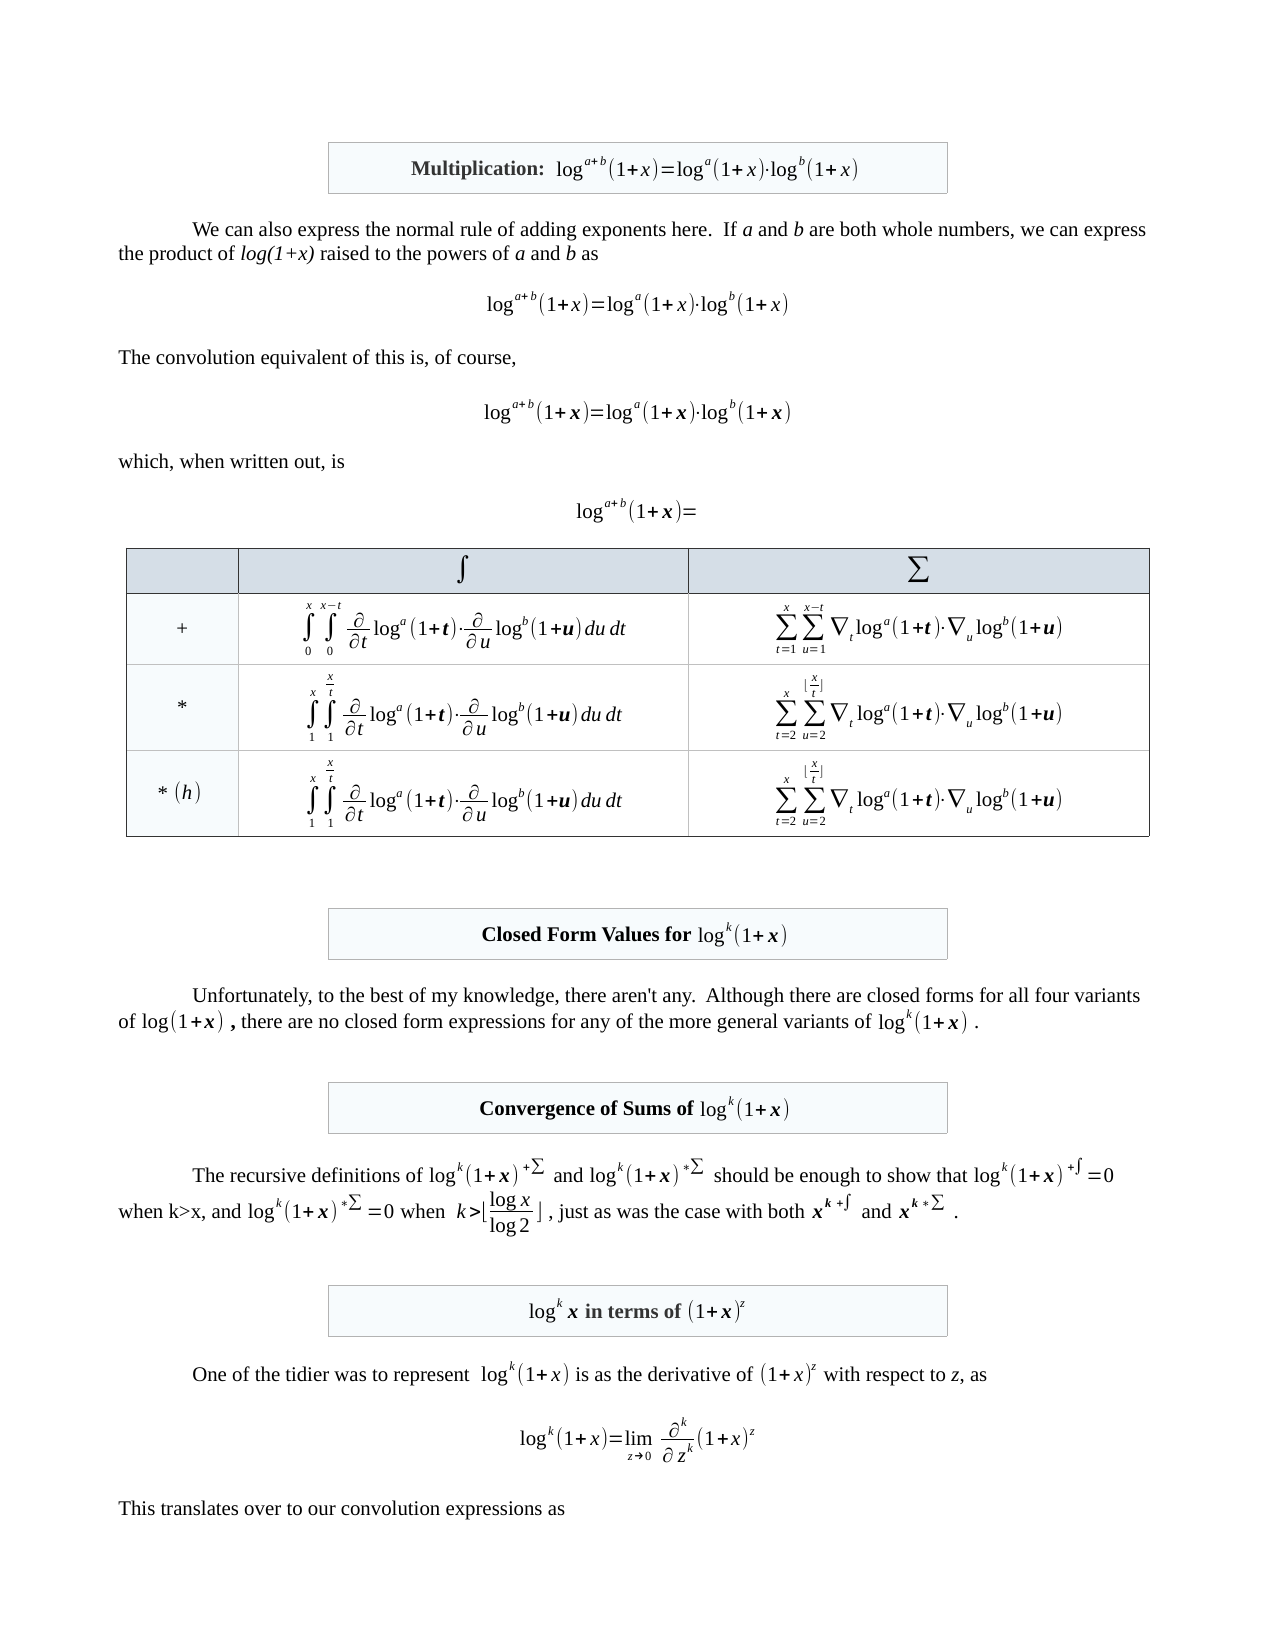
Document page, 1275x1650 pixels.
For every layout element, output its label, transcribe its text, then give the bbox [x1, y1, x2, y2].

text Closed Form Values for [329, 909, 947, 959]
text This translates over to our convolution expressions as [118, 1496, 1157, 1520]
text One of the tidier was to represent is as the derivative ofwith respect to z, as [118, 1360, 1157, 1387]
table_header [127, 549, 238, 593]
table_cell + [127, 594, 238, 664]
table_cell * [127, 751, 238, 836]
text The convolution equivalent of this is, of course, [118, 345, 1157, 369]
text We can also express the normal rule of adding exponents here. If a and b are both whole numbers, we can express the product of log(1+x) raised to the powers of a and b as [118, 217, 1157, 265]
table_cell [239, 665, 688, 750]
table_cell [689, 594, 1149, 664]
text in terms of [329, 1286, 947, 1336]
table_header [689, 549, 1149, 593]
text Multiplication: [329, 143, 947, 193]
table_header [239, 549, 688, 593]
text which, when written out, is [118, 448, 1157, 473]
table_cell [239, 594, 688, 664]
table_cell [689, 751, 1149, 836]
table_cell * [127, 665, 238, 750]
text The recursive definitions ofandshould be enough to show thatwhen k>x, andwhen , just as was the case with bothand. [118, 1157, 1157, 1237]
text Unfortunately, to the best of my knowledge, there aren't any. Although there are closed forms for all four variants of, there are no closed form expressions for any of the more general variants of. [118, 983, 1157, 1034]
text Convergence of Sums of [329, 1083, 947, 1133]
table_cell [239, 751, 688, 836]
table_cell [689, 665, 1149, 750]
